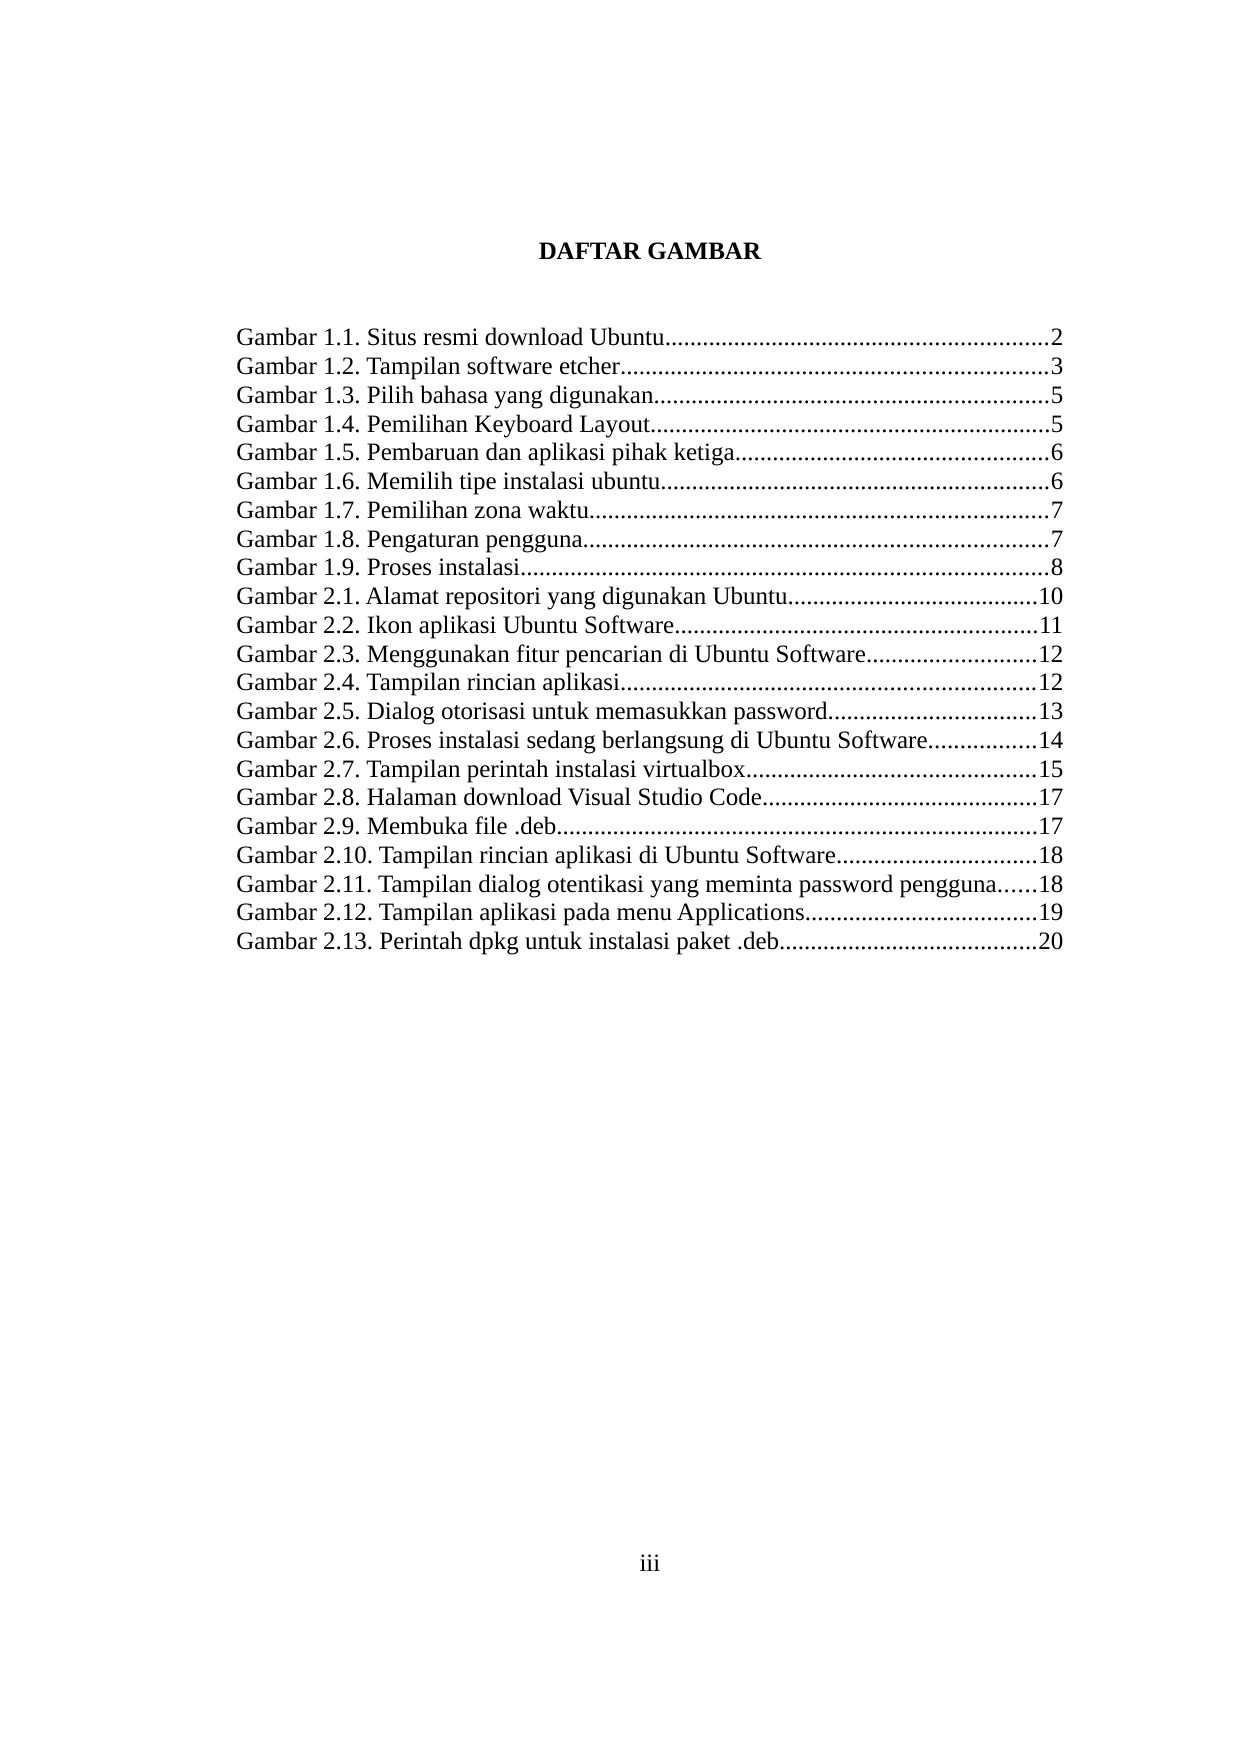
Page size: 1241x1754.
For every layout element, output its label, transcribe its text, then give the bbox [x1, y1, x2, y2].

text Gambar 2.7. Tampilan perintah instalasi virtualbox 15 [236, 754, 1063, 782]
text Gambar 2.11. Tampilan dialog otentikasi yang meminta password pengguna 18 [236, 869, 1063, 897]
text Gambar 1.2. Tampilan software etcher 3 [236, 351, 1063, 380]
subtitle DAFTAR GAMBAR [236, 236, 1063, 265]
text Gambar 2.9. Membuka file .deb 17 [236, 811, 1063, 840]
text Gambar 2.8. Halaman download Visual Studio Code 17 [236, 782, 1063, 811]
text Gambar 2.5. Dialog otorisasi untuk memasukkan password. 13 [236, 696, 1063, 725]
text Gambar 2.6. Proses instalasi sedang berlangsung di Ubuntu Software. 14 [236, 725, 1063, 754]
text Gambar 2.3. Menggunakan fitur pencarian di Ubuntu Software 12 [236, 639, 1063, 667]
text Gambar 2.13. Perintah dpkg untuk instalasi paket .deb 20 [236, 926, 1063, 955]
text Gambar 1.8. Pengaturan pengguna 7 [236, 524, 1063, 552]
text Gambar 2.10. Tampilan rincian aplikasi di Ubuntu Software 18 [236, 840, 1063, 869]
text Gambar 1.7. Pemilihan zona waktu 7 [236, 495, 1063, 524]
text Gambar 2.12. Tampilan aplikasi pada menu Applications 19 [236, 897, 1063, 926]
text Gambar 1.9. Proses instalasi 8 [236, 552, 1063, 581]
text Gambar 2.1. Alamat repositori yang digunakan Ubuntu 10 [236, 581, 1063, 610]
text Gambar 2.2. Ikon aplikasi Ubuntu Software 11 [236, 610, 1063, 639]
text Gambar 2.4. Tampilan rincian aplikasi 12 [236, 667, 1063, 696]
text Gambar 1.3. Pilih bahasa yang digunakan 5 [236, 380, 1063, 409]
text Gambar 1.5. Pembaruan dan aplikasi pihak ketiga 6 [236, 437, 1063, 466]
text Gambar 1.4. Pemilihan Keyboard Layout 5 [236, 409, 1063, 437]
text Gambar 1.1. Situs resmi download Ubuntu 2 [236, 322, 1063, 351]
text Gambar 1.6. Memilih tipe instalasi ubuntu 6 [236, 466, 1063, 495]
